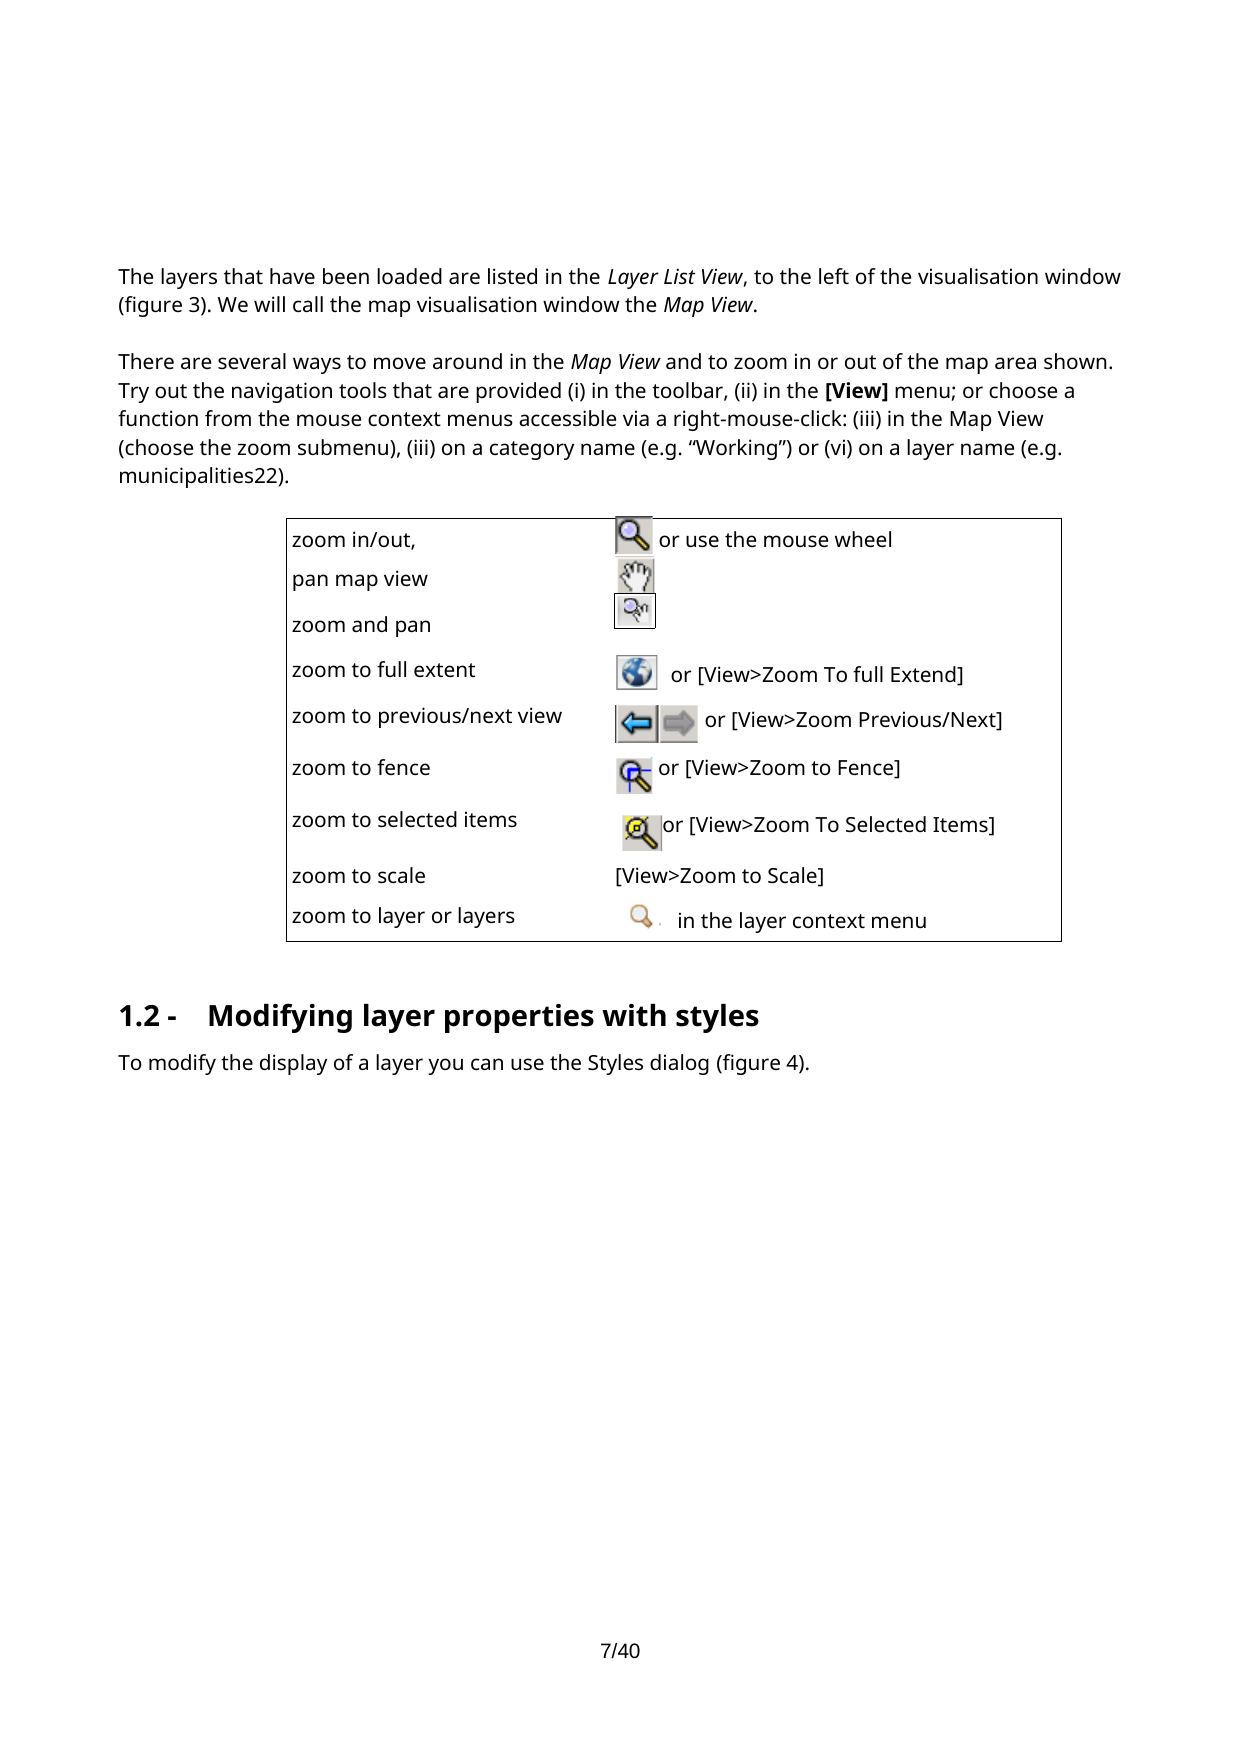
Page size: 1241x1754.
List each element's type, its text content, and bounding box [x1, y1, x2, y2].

table_cell zoom to full extent [287, 650, 609, 695]
table_cell zoom to layer or layers [287, 896, 609, 941]
picture [615, 705, 698, 743]
table_cell [609, 604, 1061, 650]
text The layers that have been loaded are listed in the Layer List View, to the left of the visualisation window (figure 3). We will call the map visualisation window the Map View. [118, 262, 1122, 319]
table_cell zoom to selected items [287, 800, 609, 856]
table_header zoom in/out, [287, 519, 609, 559]
table_cell or [View>Zoom To Selected Items] [609, 800, 1061, 856]
table_cell zoom to previous/next view [287, 695, 609, 748]
table_cell zoom and pan [287, 604, 609, 650]
table_cell or [View>Zoom to Fence] [609, 748, 1061, 799]
subtitle Modifying layer properties with styles [118, 996, 1122, 1035]
table_cell [609, 743, 1061, 748]
table_cell [View>Zoom to Scale] [609, 856, 1061, 896]
picture [621, 814, 663, 851]
picture [615, 516, 653, 554]
picture [622, 902, 661, 930]
picture [616, 655, 658, 690]
table_header or use the mouse wheel [609, 519, 1061, 559]
table_cell zoom to fence [287, 748, 609, 799]
picture [617, 596, 652, 626]
table_cell or [View>Zoom Previous/Next] [609, 695, 1061, 742]
table_cell pan map view [287, 559, 609, 604]
table_cell in the layer context menu [609, 896, 1061, 941]
picture [615, 556, 655, 593]
text To modify the display of a layer you can use the Styles dialog (figure 4). [118, 1048, 1122, 1076]
picture [615, 757, 653, 794]
table_cell [655, 559, 1061, 604]
text There are several ways to move around in the Map View and to zoom in or out of the map area shown. Try out the navigation tools that are provided (i) in the toolbar, (ii) in the [View] menu; or choose a function from the mouse context menus accessible via a right-mouse-click: (iii) in the Map View (choose the zoom submenu), (iii) on a category name (e.g. “Working”) or (vi) on a layer name (e.g. municipalities22). [118, 347, 1122, 489]
table_cell or [View>Zoom To full Extend] [609, 650, 1061, 695]
table_cell zoom to scale [287, 856, 609, 896]
table_cell [609, 559, 615, 604]
